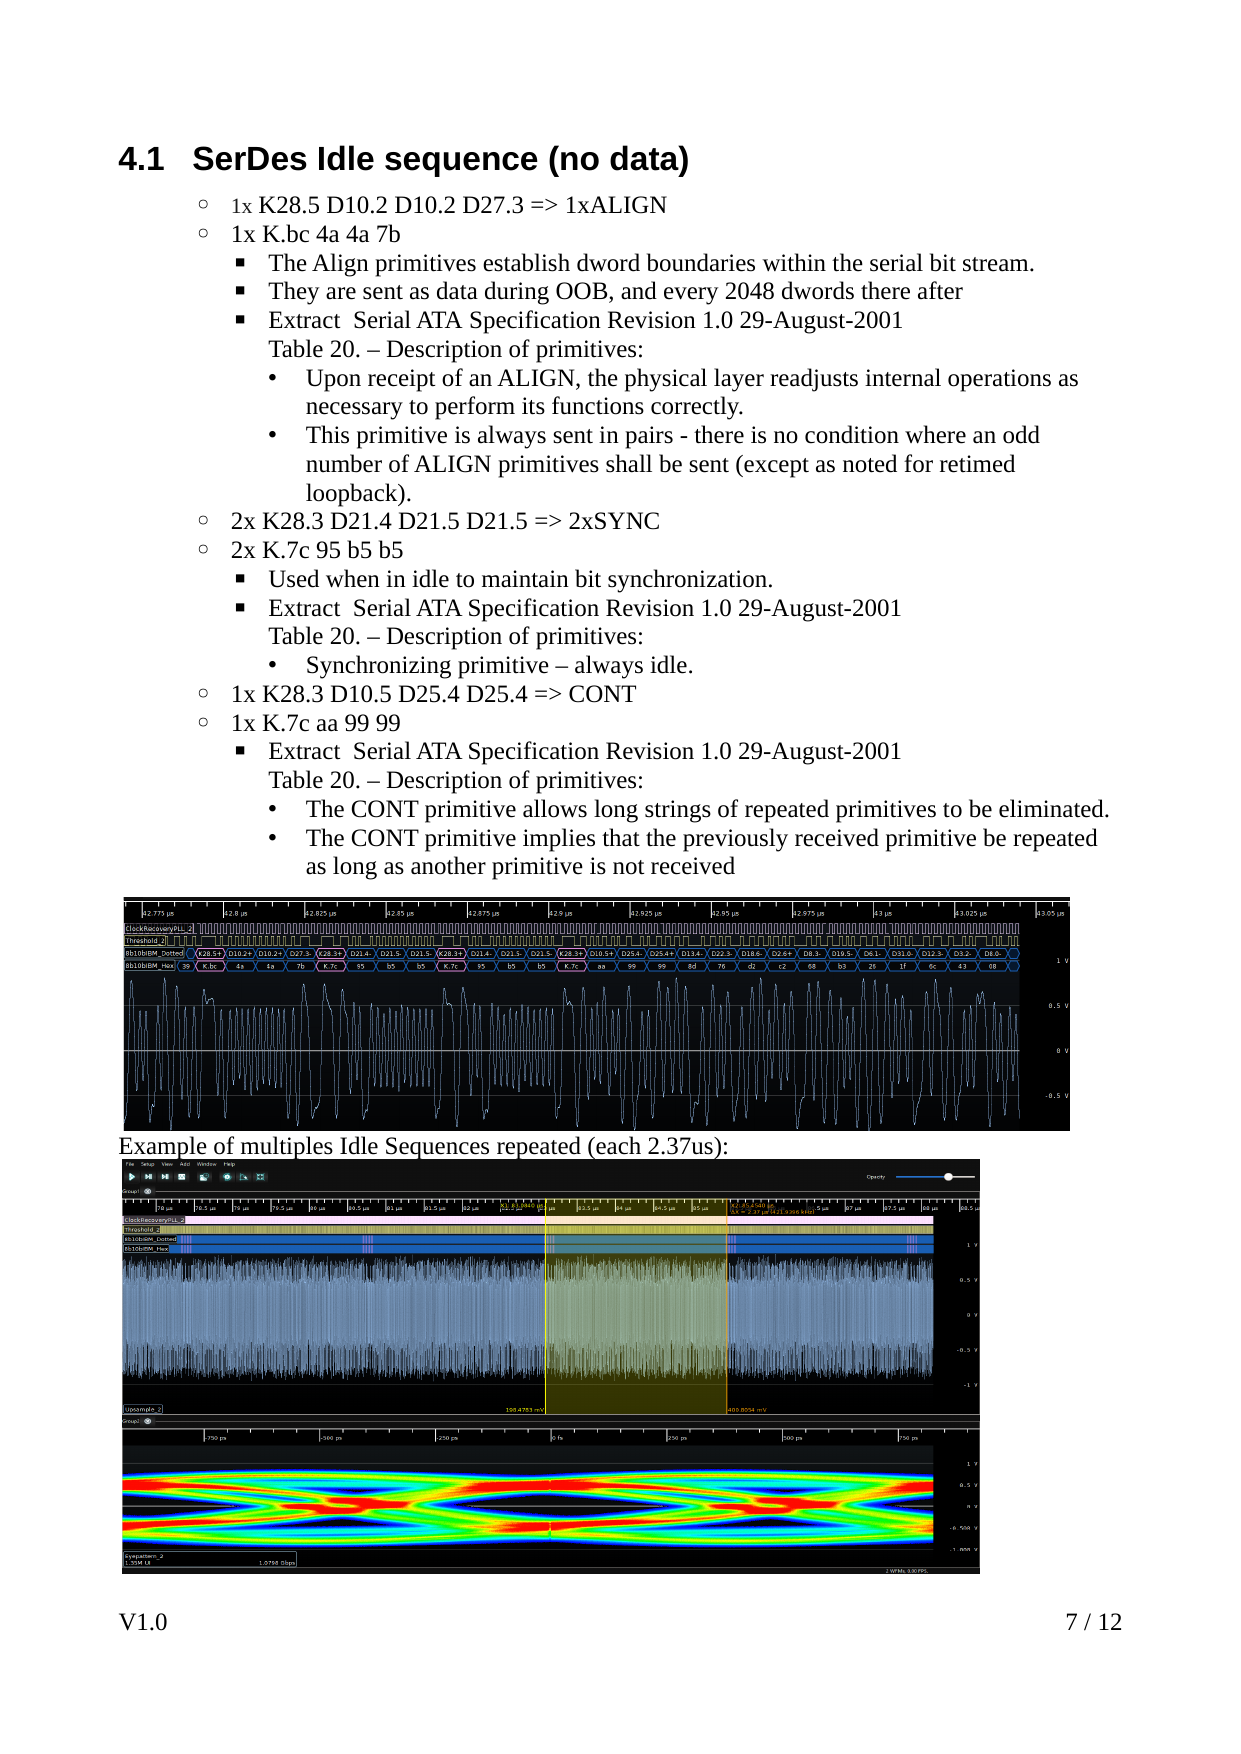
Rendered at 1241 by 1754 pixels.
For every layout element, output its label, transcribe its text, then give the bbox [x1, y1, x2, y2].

list 1x K.bc 4a 4a 7b [193, 219, 1122, 248]
list They are sent as data during OOB, and every 2048 dwords there after [231, 276, 1122, 305]
list 1x K28.3 D10.5 D25.4 D25.4 => CONT [193, 679, 1122, 708]
list The CONT primitive implies that the previously received primitive be repeated as long as another primitive is not received [268, 823, 1122, 880]
subtitle SerDes Idle sequence (no data) [118, 139, 1122, 178]
list Synchronizing primitive – always idle. [268, 650, 1122, 679]
text Example of multiples Idle Sequences repeated (each 2.37us): [118, 880, 1122, 1159]
list Upon receipt of an ALIGN, the physical layer readjusts internal operations as necessary to perform its functions correctly. [268, 363, 1122, 420]
picture [123, 897, 1070, 1131]
list Extract Serial ATA Specification Revision 1.0 29-August-2001 Table 20. – Description of primitives: [231, 736, 1122, 794]
list Extract Serial ATA Specification Revision 1.0 29-August-2001 Table 20. – Description of primitives: [231, 593, 1122, 650]
list 1x K28.5 D10.2 D10.2 D27.3 => 1xALIGN [193, 190, 1122, 219]
list 1x K.7c aa 99 99 [193, 708, 1122, 736]
list Extract Serial ATA Specification Revision 1.0 29-August-2001 Table 20. – Description of primitives: [231, 305, 1122, 363]
list This primitive is always sent in pairs - there is no condition where an odd number of ALIGN primitives shall be sent (except as noted for retimed loopback). [268, 420, 1122, 506]
list The Align primitives establish dword boundaries within the serial bit stream. [231, 248, 1122, 276]
list Used when in idle to maintain bit synchronization. [231, 564, 1122, 593]
list 2x K28.3 D21.4 D21.5 D21.5 => 2xSYNC [193, 506, 1122, 535]
picture [122, 1159, 980, 1574]
list 2x K.7c 95 b5 b5 [193, 535, 1122, 564]
list The CONT primitive allows long strings of repeated primitives to be eliminated. [268, 794, 1122, 823]
